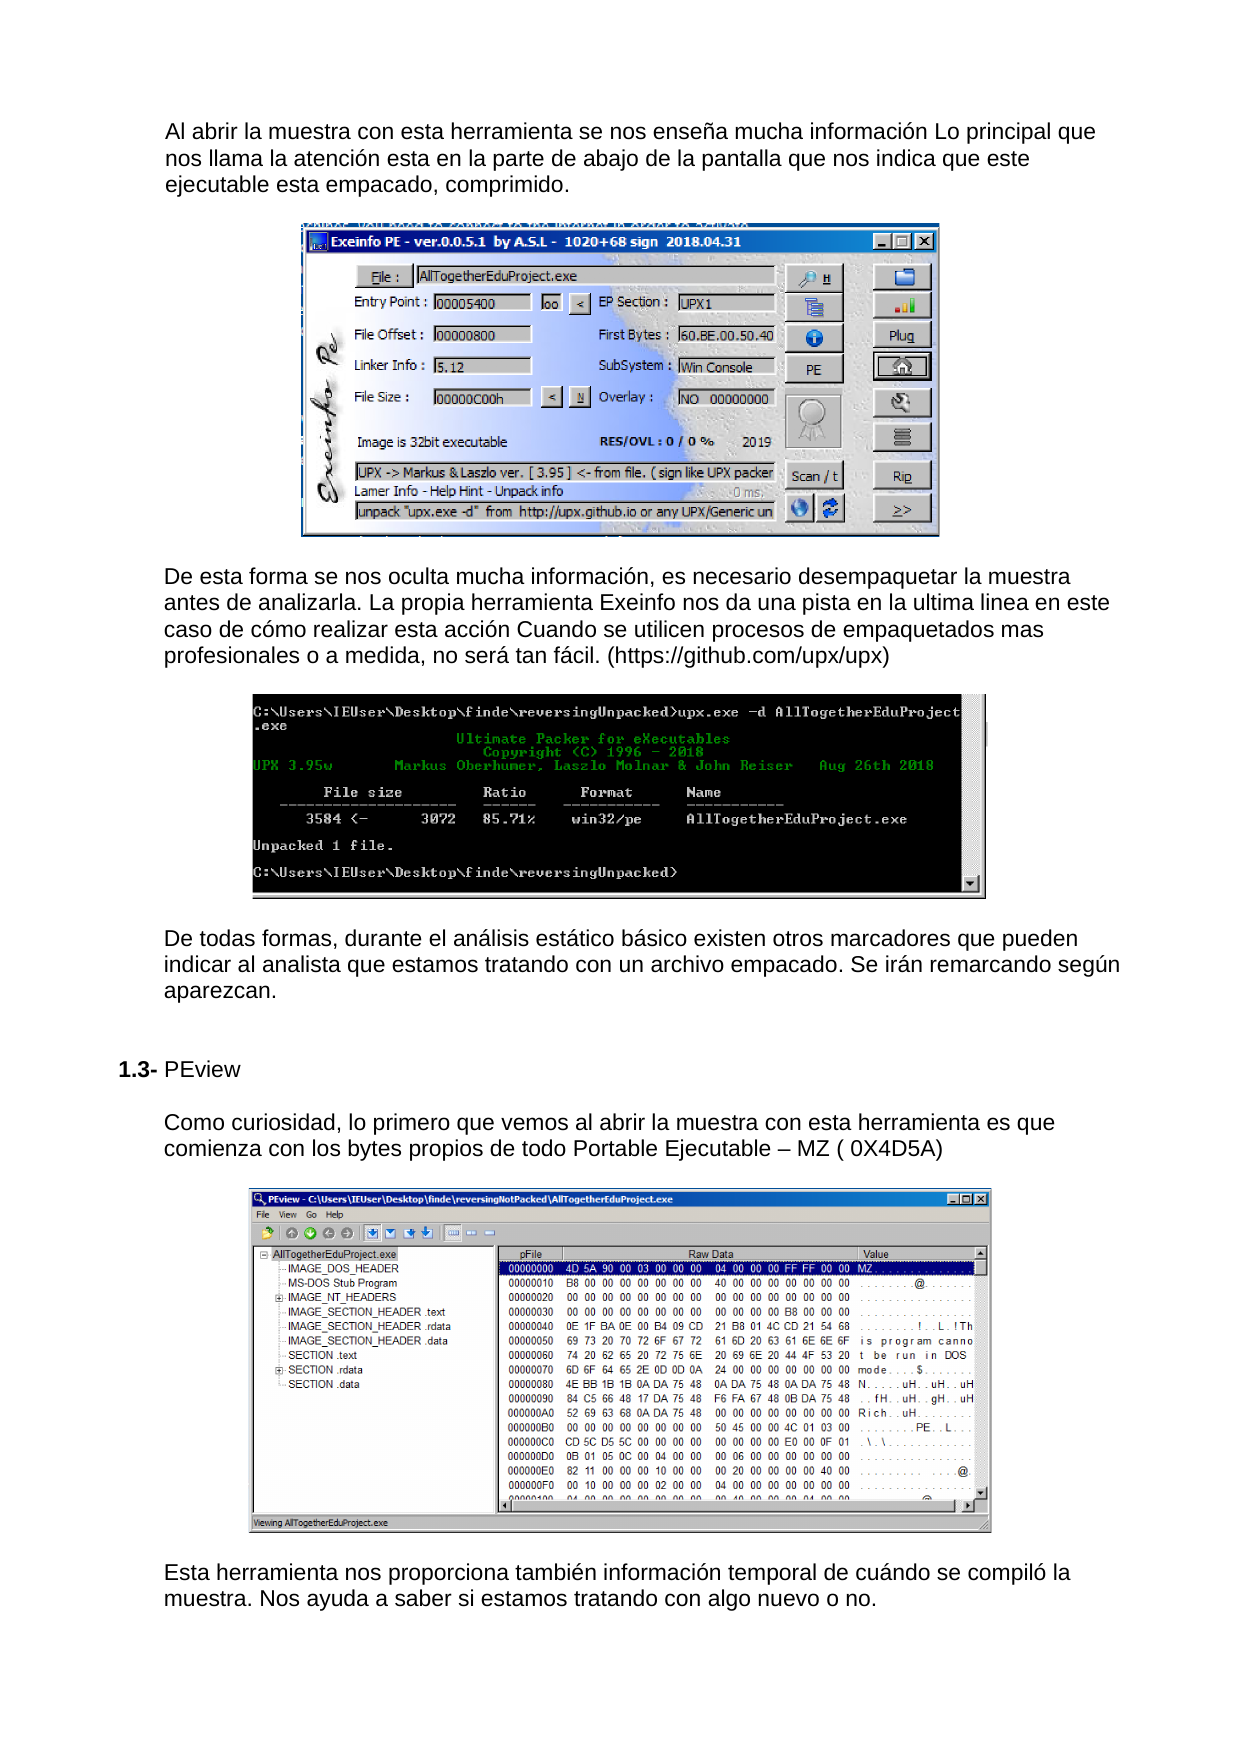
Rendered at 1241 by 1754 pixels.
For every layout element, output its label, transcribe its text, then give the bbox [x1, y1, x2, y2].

text De esta forma se nos oculta mucha información, es necesario desempaquetar la muestra antes de analizarla. La propia herramienta Exeinfo nos da una pista en la ultima linea en este caso de cómo realizar esta acción Cuando se utilicen procesos de empaquetados mas profesionales o a medida, no será tan fácil. (https://github.com/upx/upx) [164, 563, 1122, 668]
picture [252, 694, 988, 899]
text 1.3- PEview [118, 1056, 1122, 1083]
picture [301, 223, 940, 537]
text De todas formas, durante el análisis estático básico existen otros marcadores que pueden indicar al analista que estamos tratando con un archivo empacado. Se irán remarcando según aparezcan. [164, 924, 1122, 1003]
text Al abrir la muestra con esta herramienta se nos enseña mucha información Lo principal que nos llama la atención esta en la parte de abajo de la pantalla que nos indica que este ejecutable esta empacado, comprimido. [165, 118, 1122, 197]
text Como curiosidad, lo primero que vemos al abrir la muestra con esta herramienta es que comienza con los bytes propios de todo Portable Ejecutable – MZ ( 0X4D5A) [164, 1109, 1122, 1162]
picture [248, 1188, 992, 1533]
text Esta herramienta nos proporciona también información temporal de cuándo se compiló la muestra. Nos ayuda a saber si estamos tratando con algo nuevo o no. [164, 1559, 1122, 1612]
